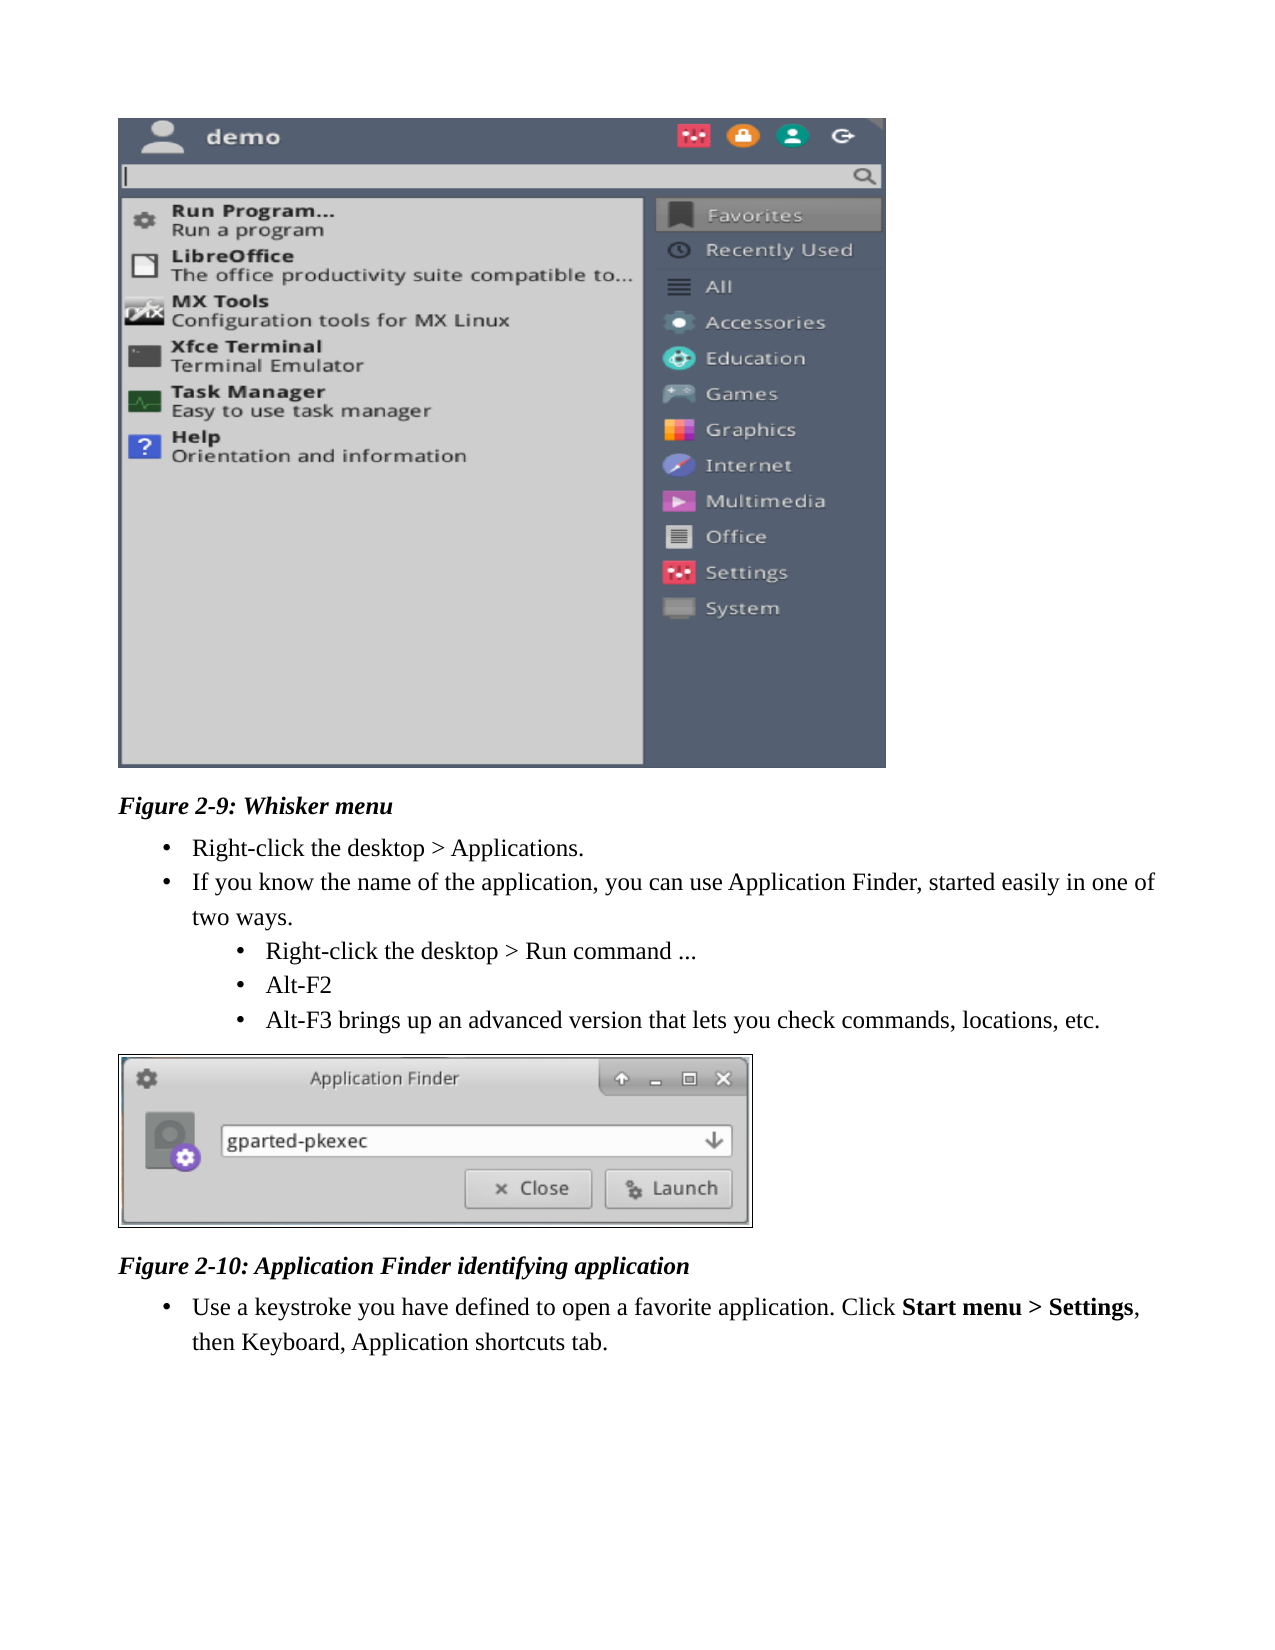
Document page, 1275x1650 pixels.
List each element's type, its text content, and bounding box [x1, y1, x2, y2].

text Figure 2-9: Whisker menu [118, 791, 1157, 820]
picture [118, 118, 886, 768]
list Use a keystroke you have defined to open a favorite application. Click Start menu > Settings, then Keyboard, Application shortcuts tab. [162, 1292, 1157, 1356]
list If you know the name of the application, you can use Application Finder, started easily in one of two ways. [162, 867, 1157, 930]
list Alt-F2 [236, 971, 1157, 999]
text Figure 2-10: Application Finder identifying application [118, 1251, 1157, 1280]
list Right-click the desktop > Applications. [162, 833, 1157, 861]
picture [121, 1057, 750, 1225]
list Right-click the desktop > Run command ... [236, 936, 1157, 965]
list Alt-F3 brings up an advanced version that lets you check commands, locations, etc. [236, 1005, 1157, 1034]
